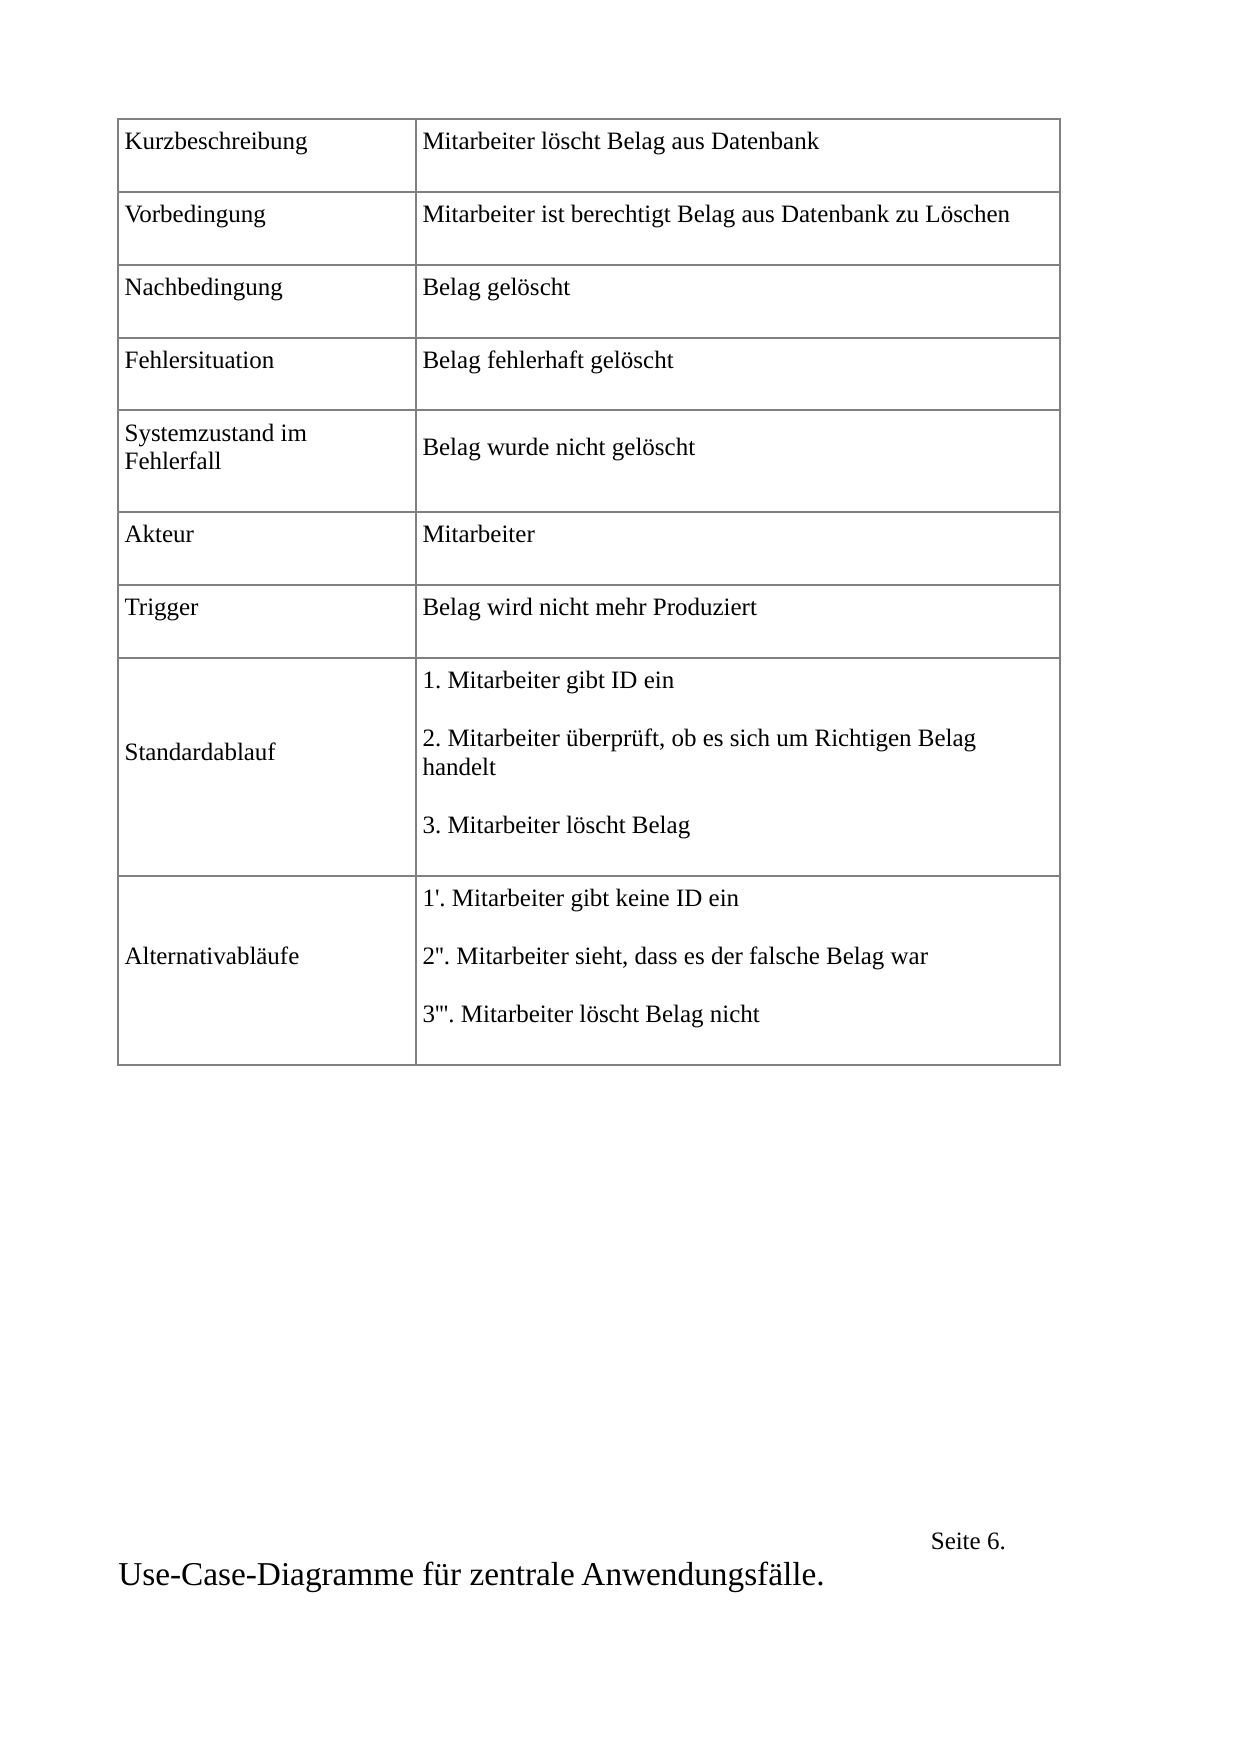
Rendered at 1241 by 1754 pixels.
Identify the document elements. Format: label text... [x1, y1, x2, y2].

table_cell Belag wurde nicht gelöscht [417, 411, 1059, 511]
text Use-Case-Diagramme für zentrale Anwendungsfälle. [118, 1555, 1122, 1593]
table_cell Mitarbeiter [417, 513, 1059, 584]
table_cell 1'. Mitarbeiter gibt keine ID ein 2''. Mitarbeiter sieht, dass es der falsche Belag war 3'''. Mitarbeiter löscht Belag nicht [417, 877, 1059, 1064]
table_cell Akteur [119, 513, 415, 584]
table_cell Kurzbeschreibung [119, 120, 415, 191]
text Seite 6. [118, 1526, 1122, 1555]
table_cell Vorbedingung [119, 193, 415, 264]
table_cell Systemzustand im Fehlerfall [119, 411, 415, 511]
table_cell Fehlersituation [119, 339, 415, 409]
table_cell Belag wird nicht mehr Produziert [417, 586, 1059, 657]
table_cell Belag fehlerhaft gelöscht [417, 339, 1059, 409]
table_cell Trigger [119, 586, 415, 657]
table_cell Mitarbeiter ist berechtigt Belag aus Datenbank zu Löschen [417, 193, 1059, 264]
table_cell Alternativabläufe [119, 877, 415, 1064]
table_cell Mitarbeiter löscht Belag aus Datenbank [417, 120, 1059, 191]
table_cell Standardablauf [119, 659, 415, 874]
table_cell Belag gelöscht [417, 266, 1059, 337]
table_cell Nachbedingung [119, 266, 415, 337]
table_cell 1. Mitarbeiter gibt ID ein 2. Mitarbeiter überprüft, ob es sich um Richtigen Belag handelt 3. Mitarbeiter löscht Belag [417, 659, 1059, 874]
